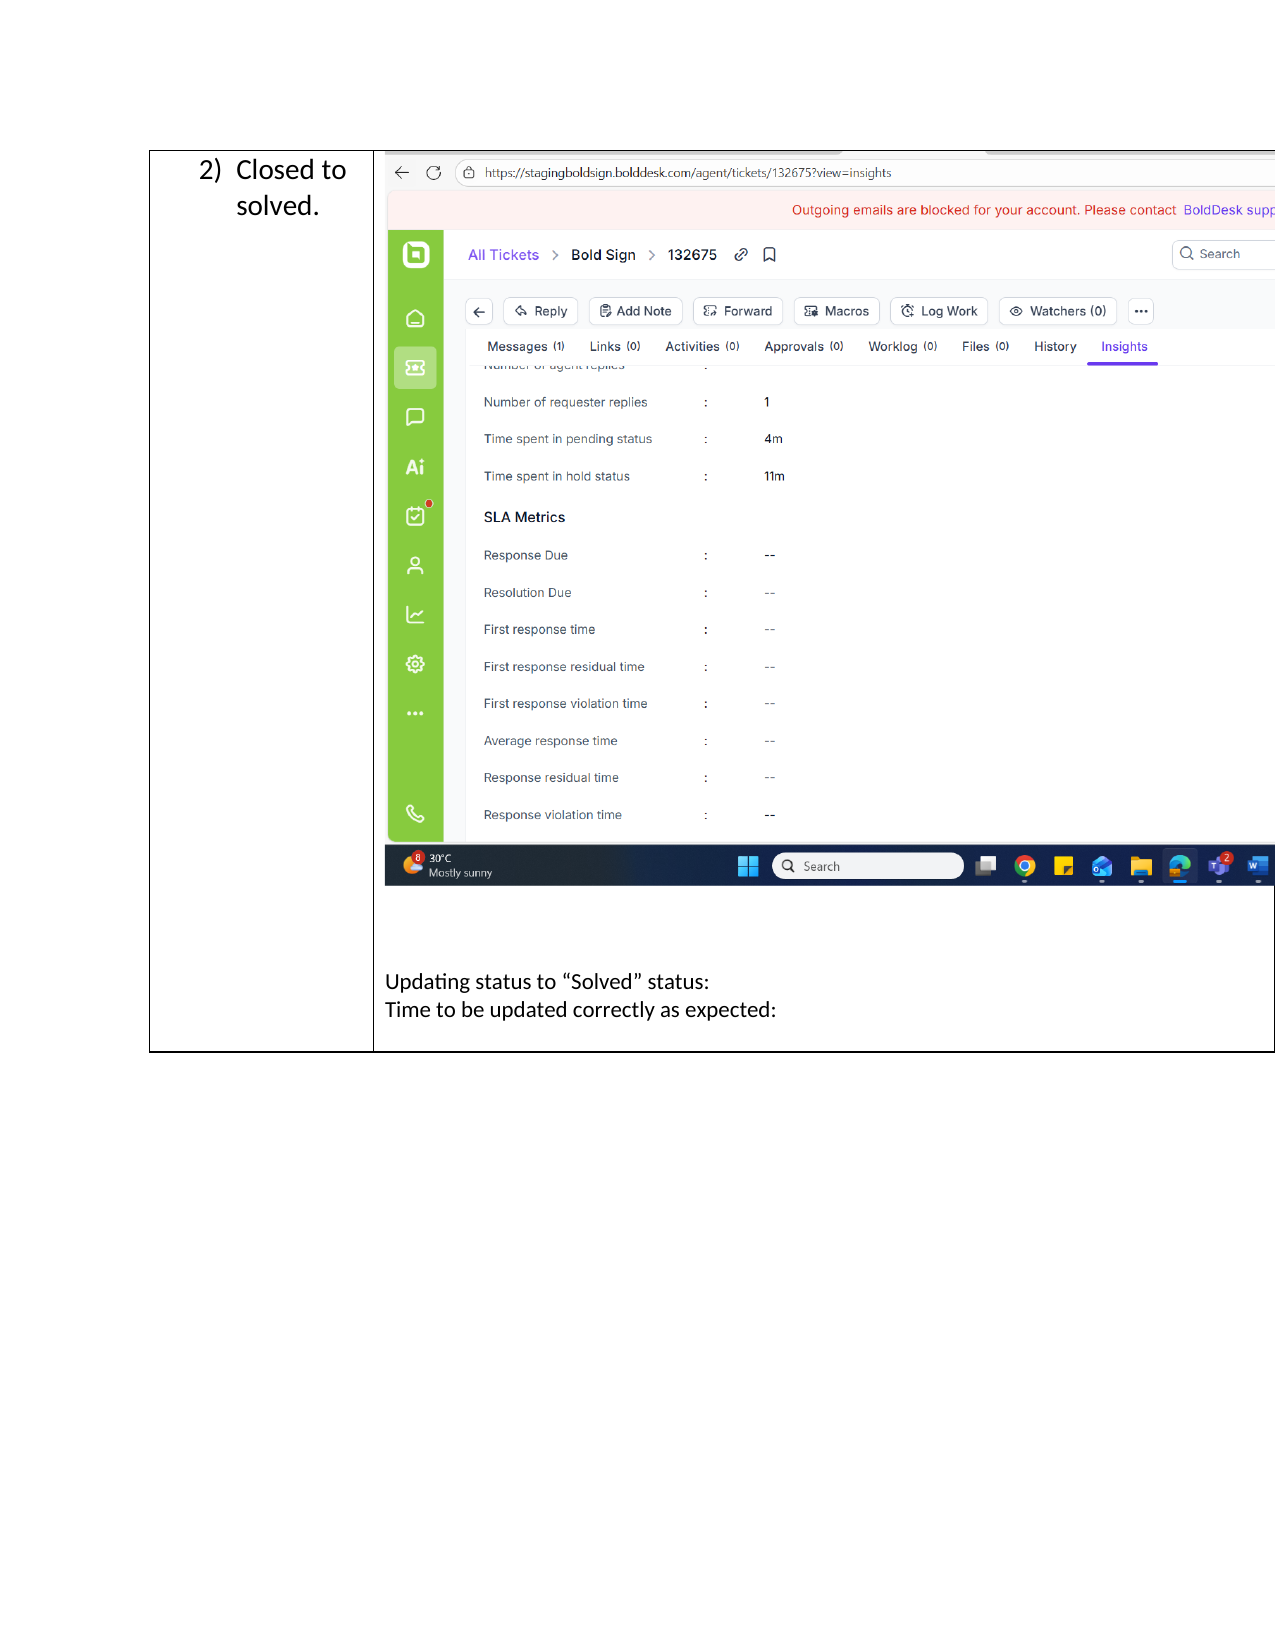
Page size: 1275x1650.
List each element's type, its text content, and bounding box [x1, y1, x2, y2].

table_cell Ensured closed date and time updated properly when changing the status from solved to closed. Closed to solved. [150, 151, 373, 1051]
table_cell Updating status to “Solved” status: Time to be updated correctly as expected: [374, 151, 1274, 1051]
